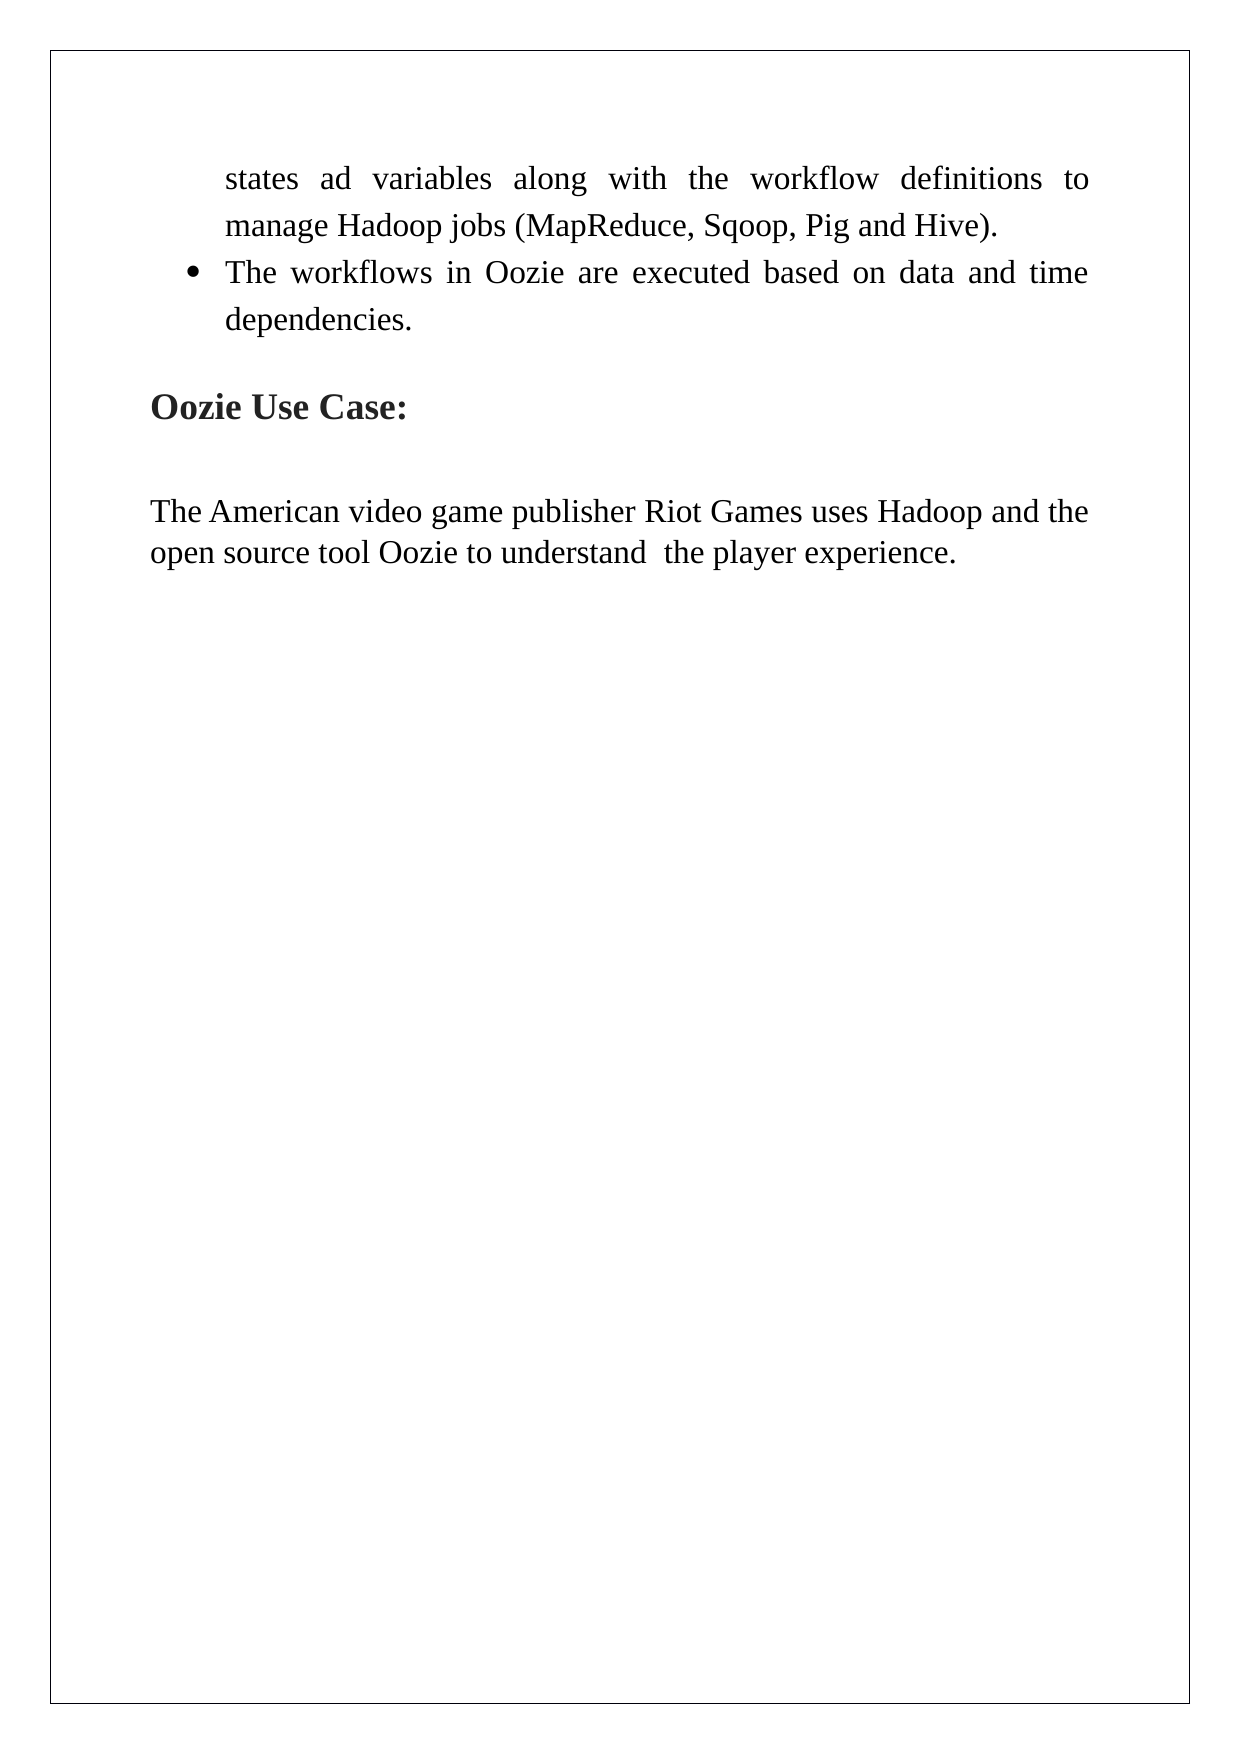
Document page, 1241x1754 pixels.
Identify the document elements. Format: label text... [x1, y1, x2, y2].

list The workflows in Oozie are executed based on data and time dependencies. [187, 244, 1090, 337]
list states ad variables along with the workflow definitions to manage Hadoop jobs (MapReduce, Sqoop, Pig and Hive). [187, 150, 1090, 244]
text The American video game publisher Riot Games uses Hadoop and the open source tool Oozie to understand the player experience. [150, 491, 1090, 571]
subtitle Oozie Use Case: [150, 384, 1090, 427]
